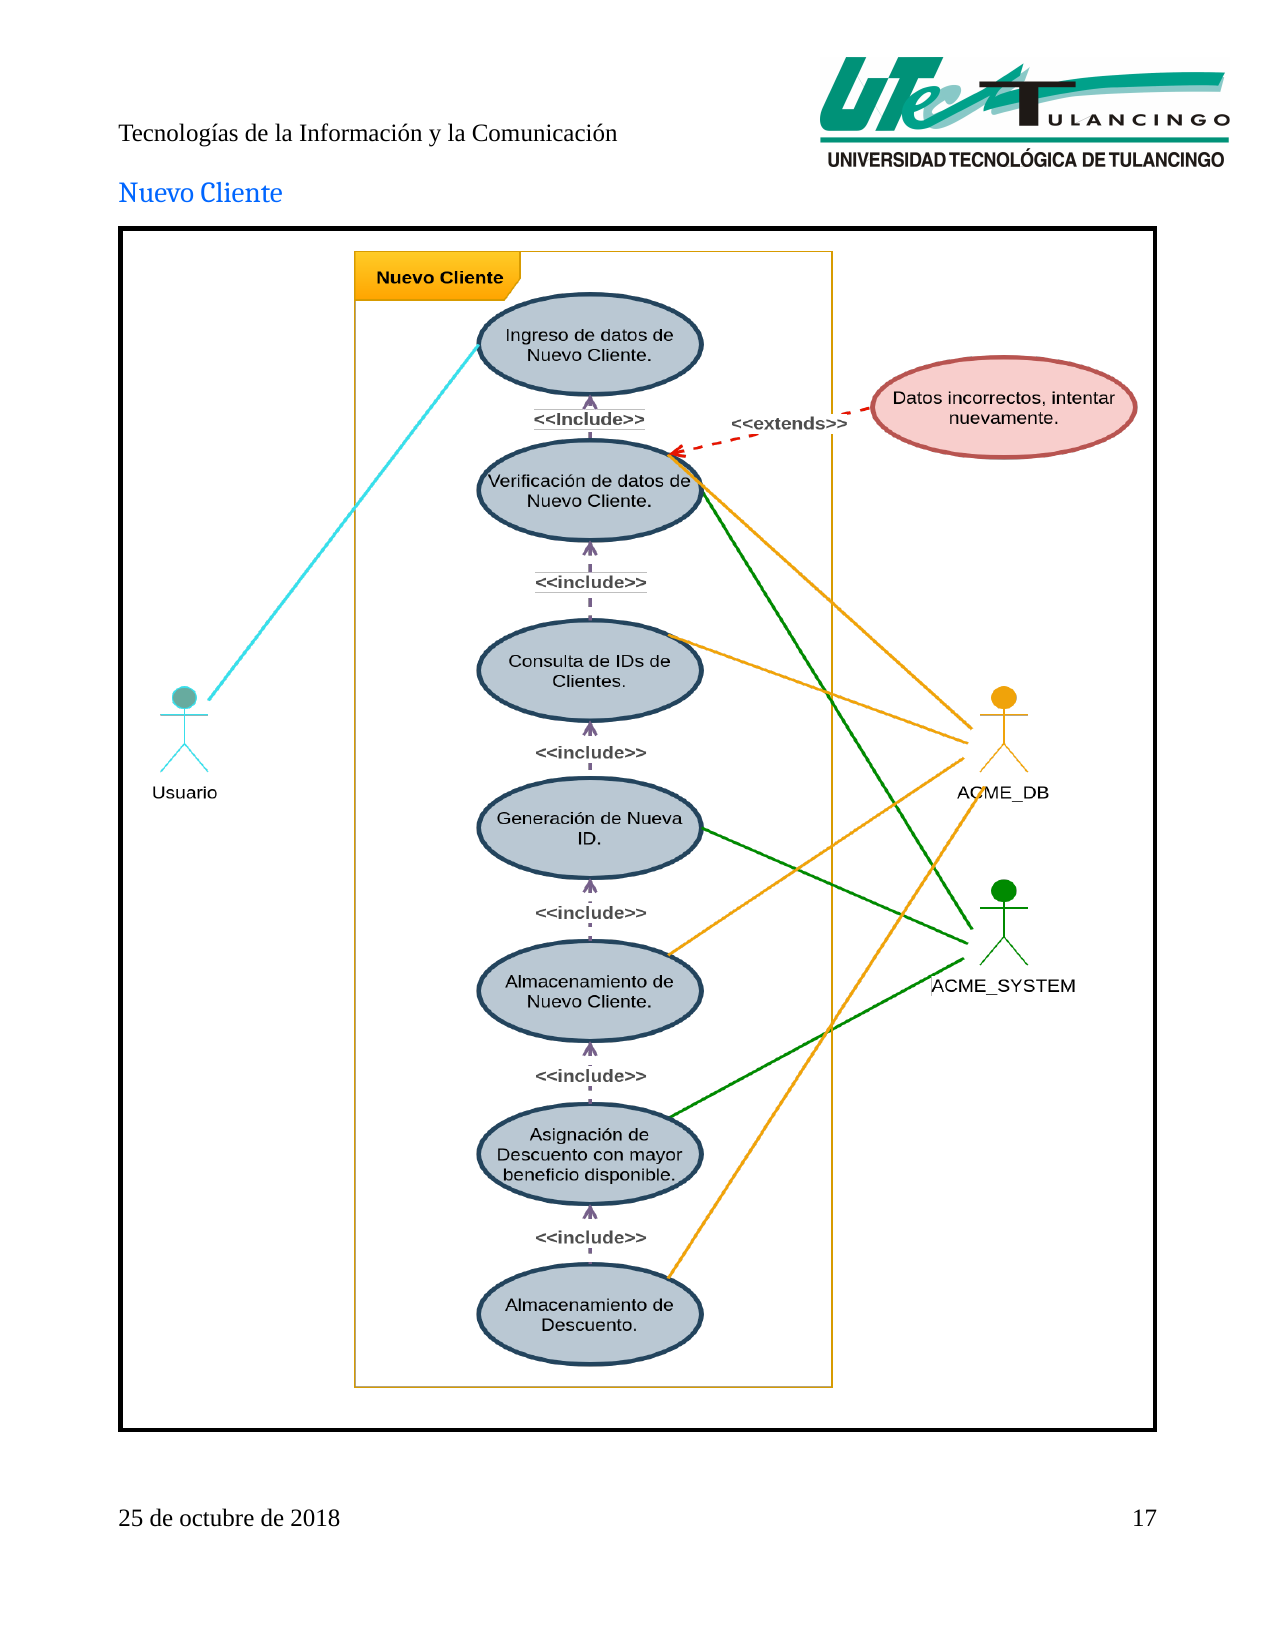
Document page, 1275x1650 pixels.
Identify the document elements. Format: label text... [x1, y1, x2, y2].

picture [820, 57, 1230, 167]
picture [118, 226, 1157, 1432]
text Nuevo Cliente [118, 176, 1157, 210]
